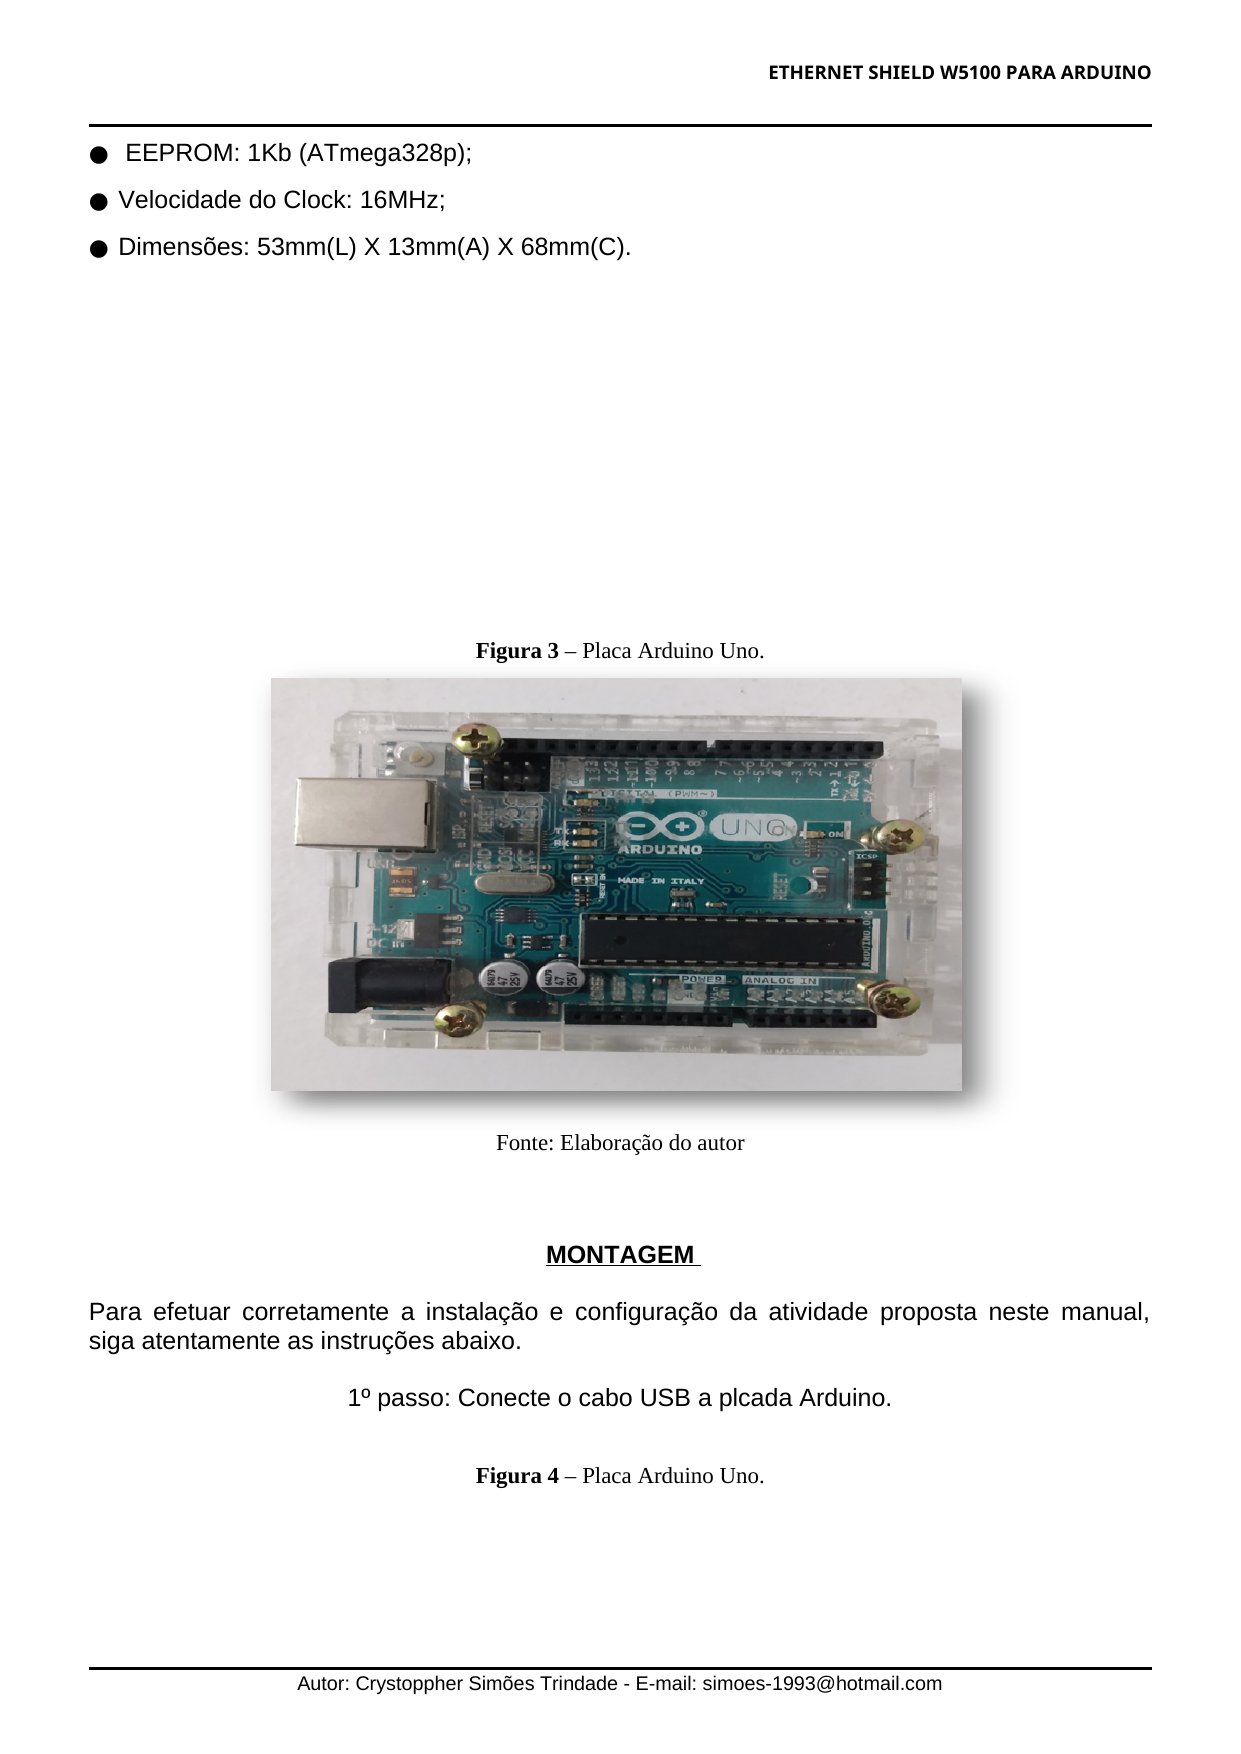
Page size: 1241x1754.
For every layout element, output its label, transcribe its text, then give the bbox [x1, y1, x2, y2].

text Fonte: Elaboração do autor [89, 1129, 1152, 1156]
text Figura 4 – Placa Arduino Uno. [89, 1462, 1152, 1489]
text Para efetuar corretamente a instalação e configuração da atividade proposta neste manual, siga atentamente as instruções abaixo. [89, 1297, 1152, 1355]
text 1º passo: Conecte o cabo USB a plcada Arduino. [89, 1383, 1152, 1412]
list Dimensões: 53mm(L) X 13mm(A) X 68mm(C). [118, 221, 1152, 268]
list Velocidade do Clock: 16MHz; [118, 174, 1152, 221]
text MONTAGEM [89, 1240, 1152, 1268]
text Figura 3 – Placa Arduino Uno. [89, 637, 1152, 663]
list EEPROM: 1Kb (ATmega328p); [118, 127, 1152, 174]
picture [249, 663, 1020, 1130]
